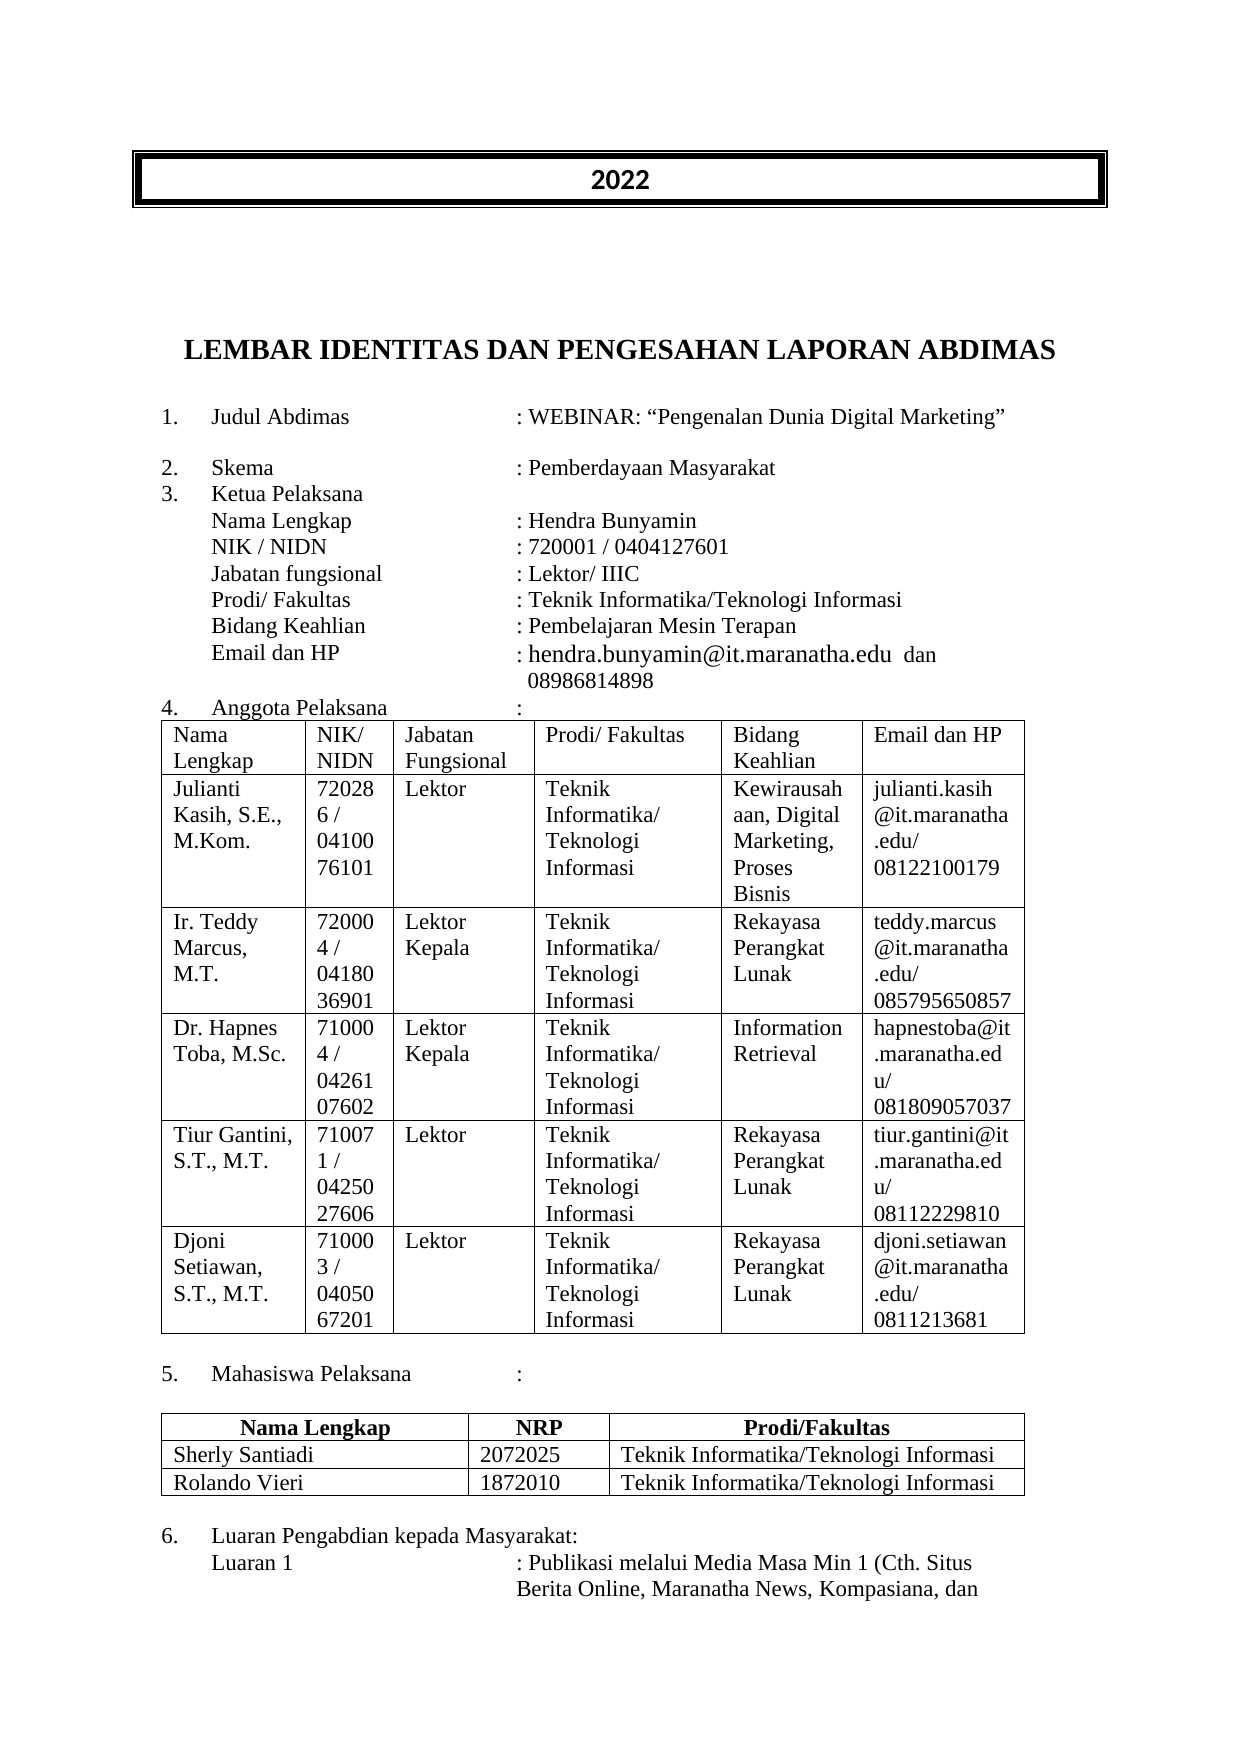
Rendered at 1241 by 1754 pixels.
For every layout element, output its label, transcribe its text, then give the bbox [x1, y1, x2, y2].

table_header Email dan HP [863, 721, 1024, 774]
table_cell [150, 586, 200, 612]
table_cell djoni.setiawan@it.maranatha.edu/0811213681 [863, 1227, 1024, 1332]
table_header Jabatan Fungsional [394, 721, 534, 774]
table_cell : 720001 / 0404127601 [505, 533, 1036, 559]
table_cell 710004 / 0426107602 [306, 1014, 393, 1119]
table_cell tiur.gantini@it.maranatha.edu/08112229810 [863, 1121, 1024, 1226]
table_cell Information Retrieval [722, 1014, 862, 1119]
table_cell [150, 507, 200, 533]
table_cell Luaran Pengabdian kepada Masyarakat: [200, 1496, 1036, 1549]
table_cell Lektor Kepala [394, 908, 534, 1013]
table_cell : Teknik Informatika/Teknologi Informasi [505, 586, 1036, 612]
table_cell Teknik Informatika/ Teknologi Informasi [535, 908, 721, 1013]
table_cell : Pembelajaran Mesin Terapan [505, 612, 1036, 639]
table_cell Tiur Gantini, S.T., M.T. [162, 1121, 305, 1226]
table_cell Ir. Teddy Marcus, M.T. [162, 908, 305, 1013]
table_cell Bidang Keahlian [200, 612, 505, 639]
table_cell Djoni Setiawan, S.T., M.T. [162, 1227, 305, 1332]
table_cell [150, 533, 200, 559]
table_cell : Publikasi melalui Media Masa Min 1 (Cth. Situs Berita Online, Maranatha News, Kompasiana, dan [505, 1549, 1036, 1601]
table_header Nama Lengkap [162, 1414, 468, 1440]
table_cell julianti.kasih@it.maranatha.edu/ 08122100179 [863, 775, 1024, 907]
table_cell [150, 612, 200, 639]
table_cell Ketua Pelaksana [200, 481, 505, 507]
table_header : WEBINAR: “Pengenalan Dunia Digital Marketing” [505, 403, 1036, 454]
table_cell : Pemberdayaan Masyarakat [505, 454, 1036, 481]
table_cell Luaran 1 [200, 1549, 505, 1601]
table_cell 3. [150, 481, 200, 507]
table_header Prodi/ Fakultas [535, 721, 721, 774]
table_cell Lektor [394, 1227, 534, 1332]
table_cell Teknik Informatika/Teknologi Informasi [610, 1469, 1024, 1495]
table_cell Skema [200, 454, 505, 481]
table_cell : [505, 1334, 1036, 1413]
table_cell Julianti Kasih, S.E., M.Kom. [162, 775, 305, 907]
table_cell Anggota Pelaksana [200, 694, 505, 720]
table_cell Teknik Informatika/ Teknologi Informasi [535, 1014, 721, 1119]
table_cell [150, 720, 161, 1334]
table_cell [505, 481, 1036, 507]
table_cell [1025, 720, 1036, 1334]
table_cell Kewirausahaan, Digital Marketing, Proses Bisnis [722, 775, 862, 907]
table_cell Rolando Vieri [162, 1469, 468, 1495]
table_header Bidang Keahlian [722, 721, 862, 774]
table_cell Prodi/ Fakultas [200, 586, 505, 612]
table_cell [150, 1549, 200, 1601]
table_cell 710071 / 0425027606 [306, 1121, 393, 1226]
table_cell 5. [150, 1334, 200, 1413]
text LEMBAR IDENTITAS DAN PENGESAHAN LAPORAN ABDIMAS [150, 332, 1090, 366]
table_cell 6. [150, 1496, 200, 1549]
table_header Nama Lengkap [162, 721, 305, 774]
table_cell : Hendra Bunyamin [505, 507, 1036, 533]
table_cell Teknik Informatika/Teknologi Informasi [610, 1441, 1024, 1467]
table_cell Teknik Informatika/ Teknologi Informasi [535, 775, 721, 907]
table_cell hapnestoba@it.maranatha.edu/081809057037 [863, 1014, 1024, 1119]
table_cell NIK / NIDN [200, 533, 505, 559]
table_cell : [505, 694, 1036, 720]
table_cell Teknik Informatika/ Teknologi Informasi [535, 1121, 721, 1226]
table_cell 1872010 [469, 1469, 609, 1495]
table_cell [150, 560, 200, 586]
table_cell : Lektor/ IIIC [505, 560, 1036, 586]
table_cell Teknik Informatika/ Teknologi Informasi [535, 1227, 721, 1332]
table_cell Jabatan fungsional [200, 560, 505, 586]
table_header NRP [469, 1414, 609, 1440]
table_cell 710003 / 0405067201 [306, 1227, 393, 1332]
table_cell : hendra.bunyamin@it.maranatha.edu dan 08986814898 [505, 639, 1036, 694]
table_cell 2. [150, 454, 200, 481]
table_cell Dr. Hapnes Toba, M.Sc. [162, 1014, 305, 1119]
table_cell Mahasiswa Pelaksana [200, 1334, 505, 1413]
table_header 1. [150, 403, 200, 454]
table_cell [150, 639, 200, 694]
table_cell Nama Lengkap [200, 507, 505, 533]
table_cell teddy.marcus@it.maranatha.edu/085795650857 [863, 908, 1024, 1013]
table_cell Lektor [394, 775, 534, 907]
table_header Judul Abdimas [200, 403, 505, 454]
table_cell Sherly Santiadi [162, 1441, 468, 1467]
table_header Prodi/Fakultas [610, 1414, 1024, 1440]
table_cell [150, 1413, 161, 1496]
table_cell Lektor [394, 1121, 534, 1226]
table_cell Rekayasa Perangkat Lunak [722, 1121, 862, 1226]
table_cell [1025, 1413, 1036, 1496]
table_cell Rekayasa Perangkat Lunak [722, 908, 862, 1013]
table_cell Rekayasa Perangkat Lunak [722, 1227, 862, 1332]
table_cell 4. [150, 694, 200, 720]
table_cell 720286 / 0410076101 [306, 775, 393, 907]
table_cell 2072025 [469, 1441, 609, 1467]
table_header NIK/NIDN [306, 721, 393, 774]
table_cell Lektor Kepala [394, 1014, 534, 1119]
table_cell Email dan HP [200, 639, 505, 694]
table_cell 720004 / 0418036901 [306, 908, 393, 1013]
